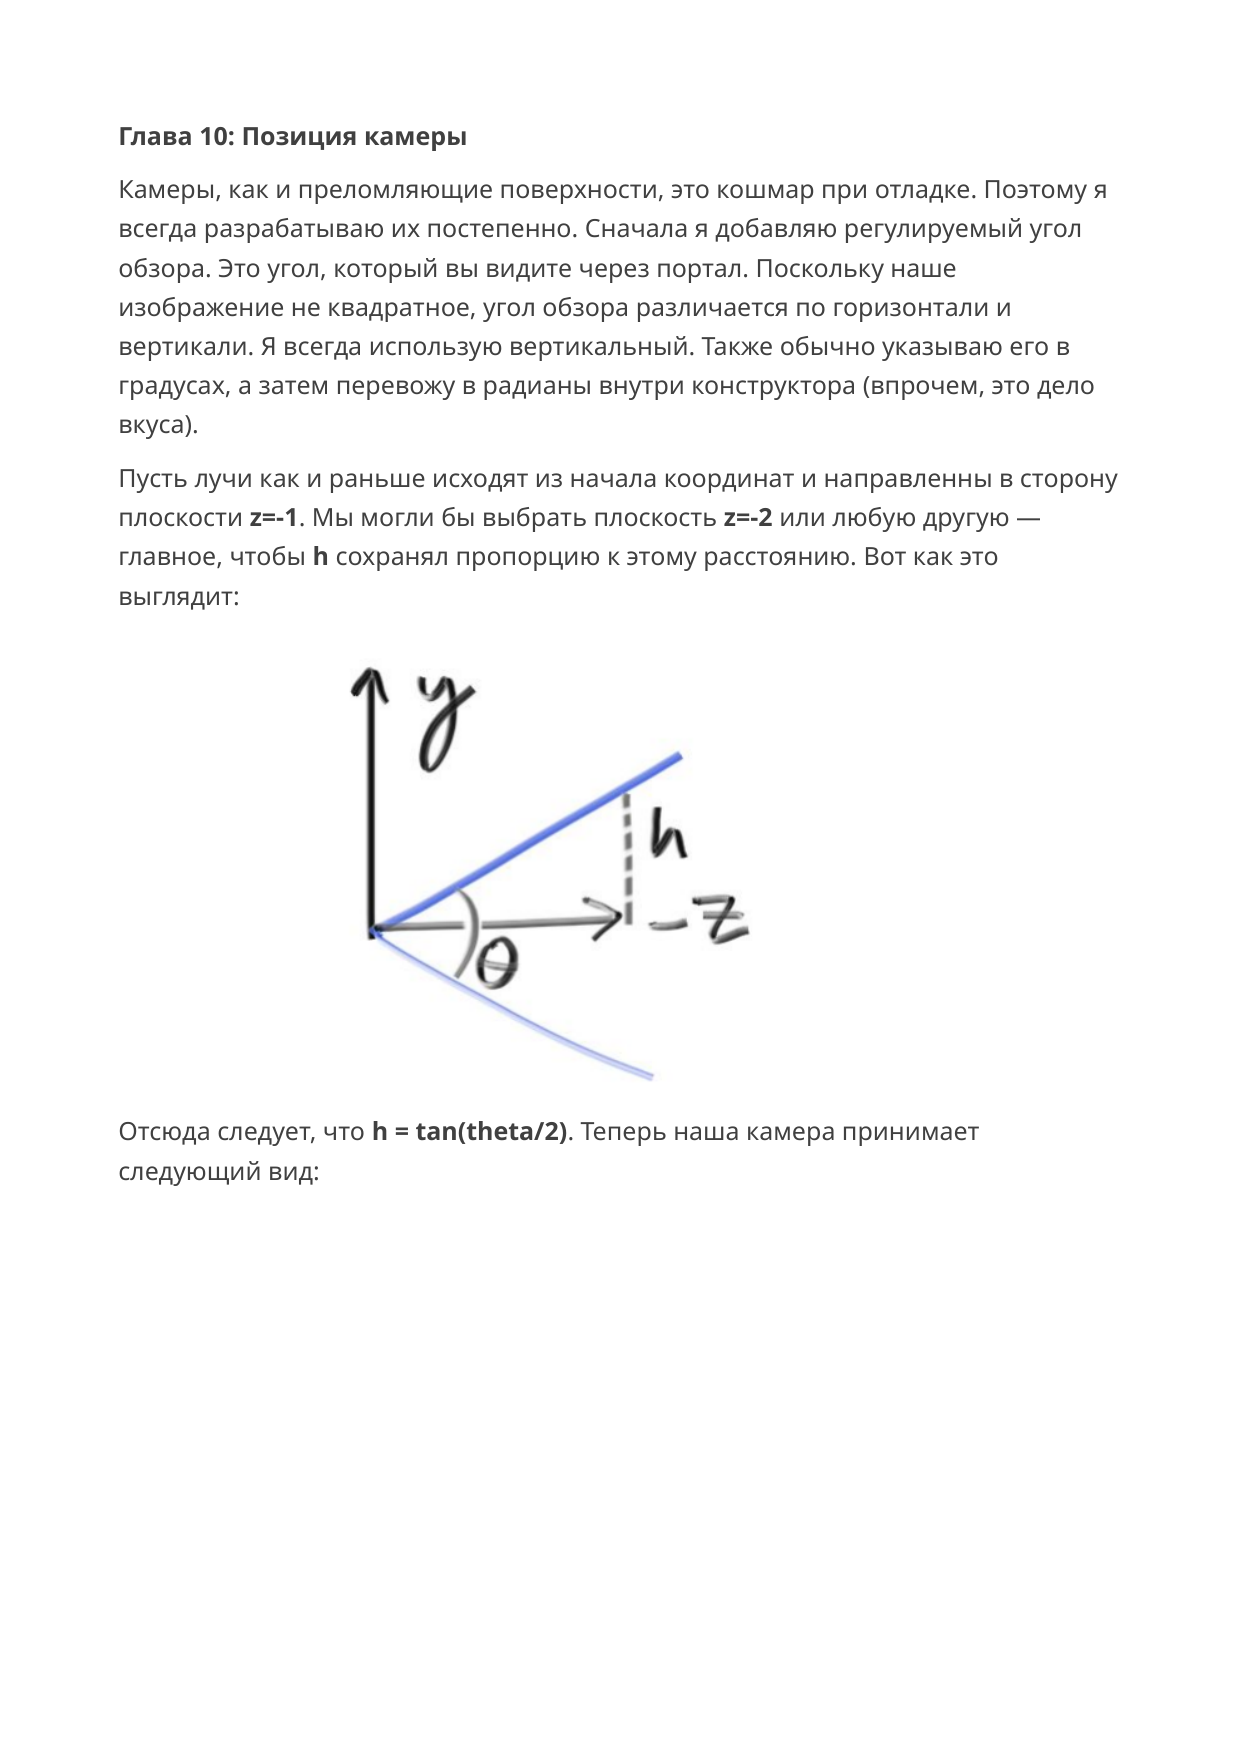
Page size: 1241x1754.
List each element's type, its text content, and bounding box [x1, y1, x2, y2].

text Глава 10: Позиция камеры [118, 118, 1122, 152]
text Пусть лучи как и раньше исходят из начала координат и направленны в сторону плоскости z=-1. Мы могли бы выбрать плоскость z=-2 или любую другую — главное, чтобы h сохранял пропорцию к этому расстоянию. Вот как это выглядит: [118, 461, 1122, 612]
picture [277, 631, 964, 1094]
text Отсюда следует, что h = tan(theta/2). Теперь наша камера принимает следующий вид: [118, 1114, 1122, 1187]
text Камеры, как и преломляющие поверхности, это кошмар при отладке. Поэтому я всегда разрабатываю их постепенно. Сначала я добавляю регулируемый угол обзора. Это угол, который вы видите через портал. Поскольку наше изображение не квадратное, угол обзора различается по горизонтали и вертикали. Я всегда использую вертикальный. Также обычно указываю его в градусах, а затем перевожу в радианы внутри конструктора (впрочем, это дело вкуса). [118, 172, 1122, 441]
